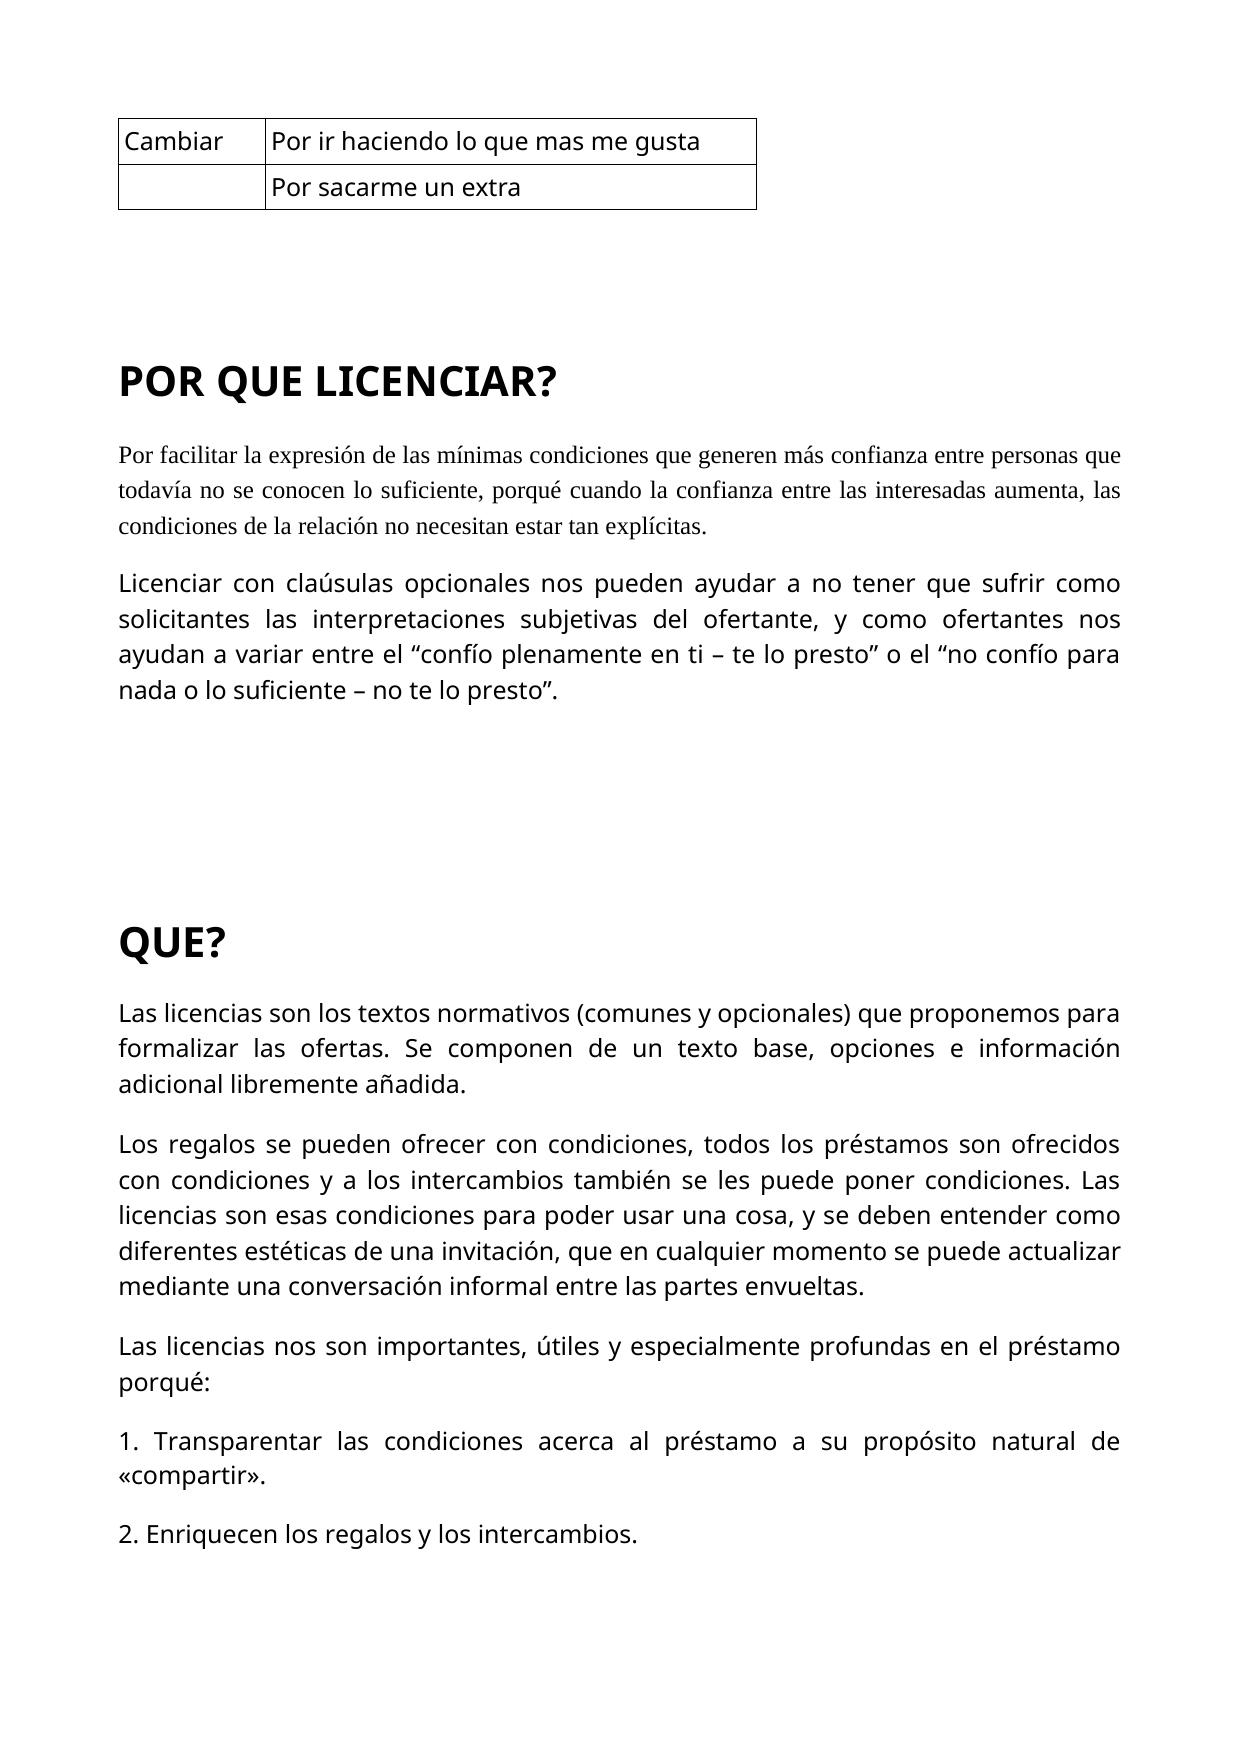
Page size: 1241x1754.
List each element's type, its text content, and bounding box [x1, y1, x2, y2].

text QUE? [118, 913, 1122, 969]
text Por facilitar la expresión de las mínimas condiciones que generen más confianza entre personas que todavía no se conocen lo suficiente, porqué cuando la confianza entre las interesadas aumenta, las condiciones de la relación no necesitan estar tan explícitas. [118, 433, 1122, 540]
text Los regalos se pueden ofrecer con condiciones, todos los préstamos son ofrecidos con condiciones y a los intercambios también se les puede poner condiciones. Las licencias son esas condiciones para poder usar una cosa, y se deben entender como diferentes estéticas de una invitación, que en cualquier momento se puede actualizar mediante una conversación informal entre las partes envueltas. [118, 1126, 1122, 1303]
text Las licencias son los textos normativos (comunes y opcionales) que proponemos para formalizar las ofertas. Se componen de un texto base, opciones e información adicional libremente añadida. [118, 994, 1122, 1101]
text Licenciar con claúsulas opcionales nos pueden ayudar a no tener que sufrir como solicitantes las interpretaciones subjetivas del ofertante, y como ofertantes nos ayudan a variar entre el “confío plenamente en ti – te lo presto” o el “no confío para nada o lo suficiente – no te lo presto”. [118, 565, 1122, 706]
text POR QUE LICENCIAR? [118, 352, 1122, 408]
text 2. Enriquecen los regalos y los intercambios. [118, 1517, 1122, 1551]
table_cell [119, 165, 265, 209]
text 1. Transparentar las condiciones acerca al préstamo a su propósito natural de «compartir». [118, 1423, 1122, 1492]
table_cell Cambiar [119, 119, 265, 164]
table_cell Por ir haciendo lo que mas me gusta [266, 119, 756, 164]
text Las licencias nos son importantes, útiles y especialmente profundas en el préstamo porqué: [118, 1328, 1122, 1398]
table_cell Por sacarme un extra [266, 165, 756, 209]
